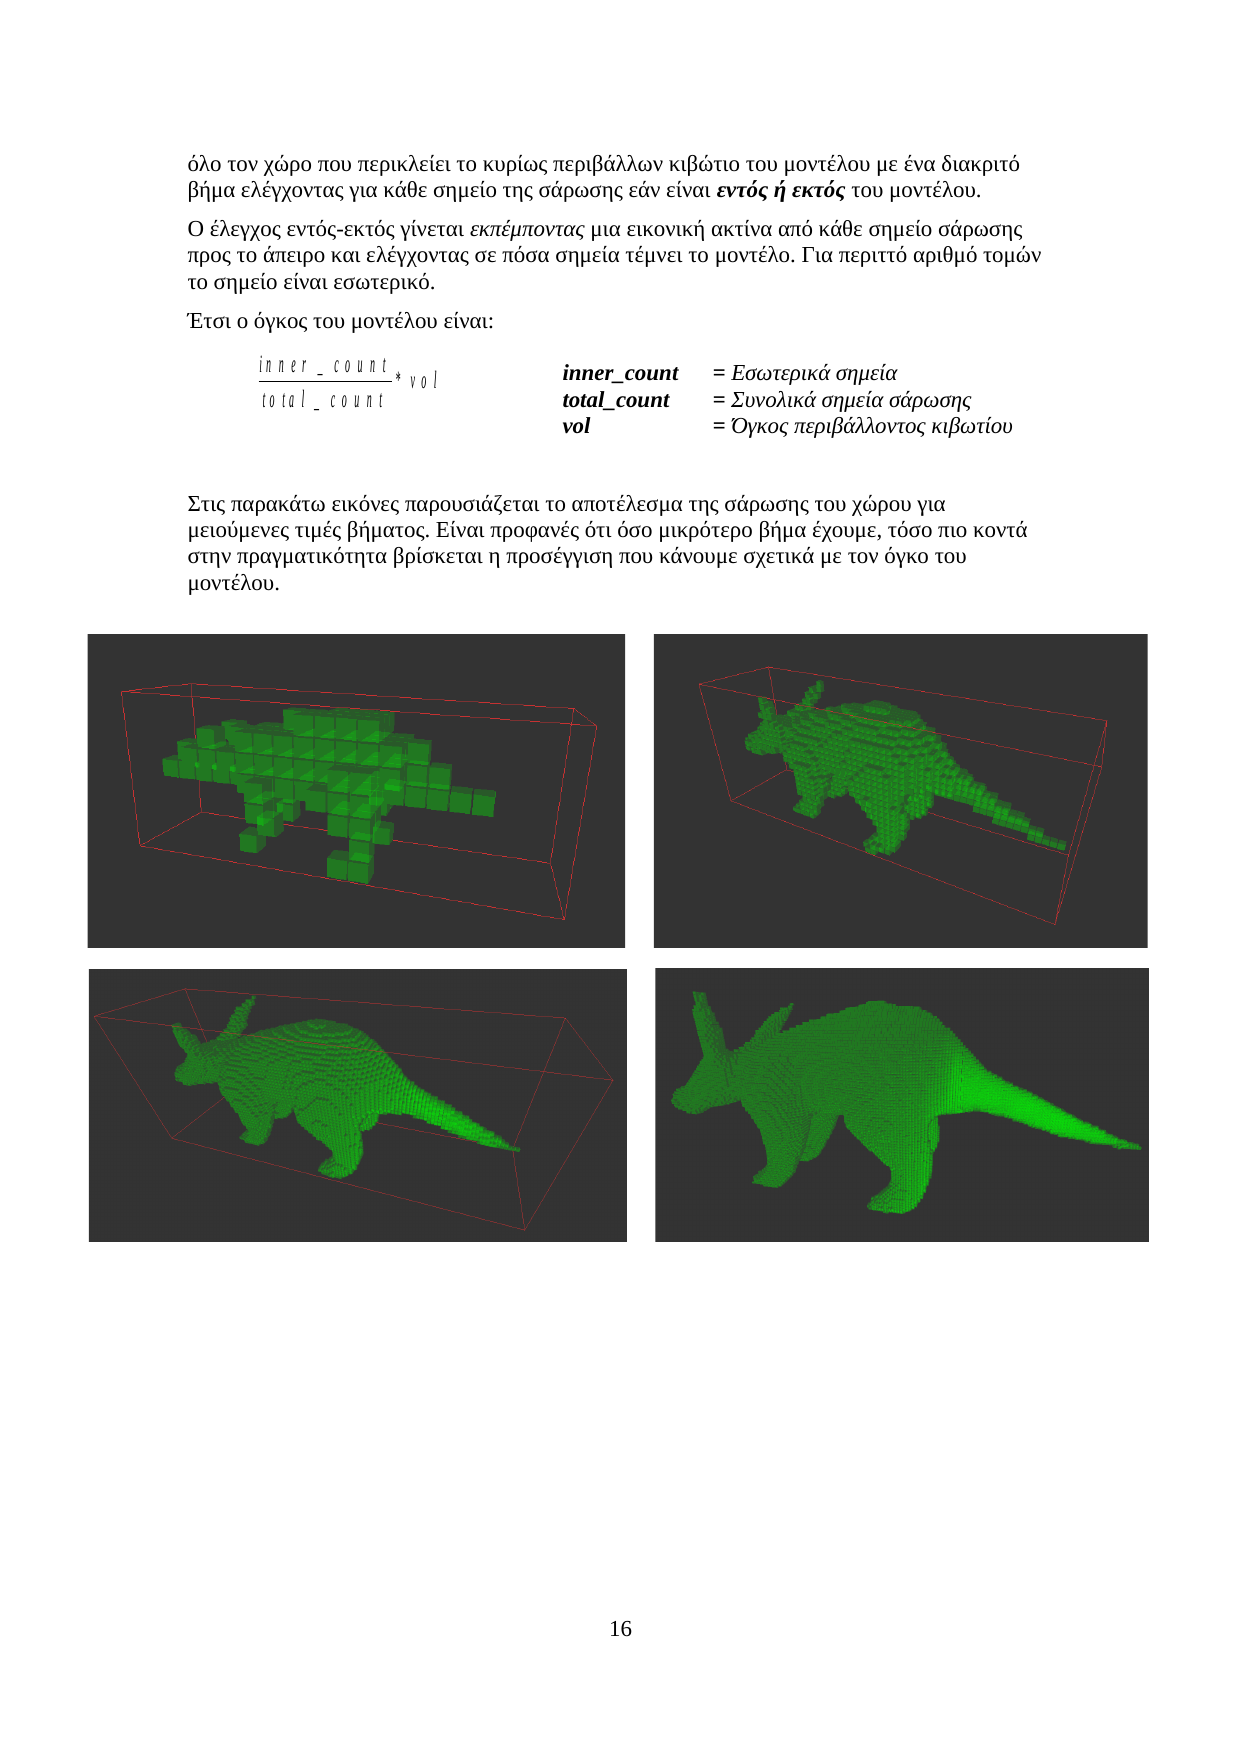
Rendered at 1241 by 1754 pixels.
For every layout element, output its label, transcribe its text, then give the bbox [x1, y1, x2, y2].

text Ο έλεγχος εντός-εκτός γίνεται εκπέμποντας μια εικονική ακτίνα από κάθε σημείο σάρωσης προς το άπειρο και ελέγχοντας σε πόσα σημεία τέμνει το μοντέλο. Για περιττό αριθμό τομών το σημείο είναι εσωτερικό. [187, 215, 1053, 294]
picture [655, 968, 1149, 1242]
picture [88, 969, 627, 1242]
picture [653, 634, 1148, 948]
text όλο τον χώρο που περικλείει το κυρίως περιβάλλων κιβώτιο του μοντέλου με ένα διακριτό βήμα ελέγχοντας για κάθε σημείο της σάρωσης εάν είναι εντός ή εκτός του μοντέλου. [187, 150, 1053, 203]
picture [87, 634, 626, 948]
text Έτσι ο όγκος του μοντέλου είναι: inner_count = Εσωτερικά σημεία total_count = Συνολικά σημεία σάρωσης vol = Όγκος περιβάλλοντος κιβωτίου [187, 307, 1053, 438]
text Στις παρακάτω εικόνες παρουσιάζεται το αποτέλεσμα της σάρωσης του χώρου για μειούμενες τιμές βήματος. Είναι προφανές ότι όσο μικρότερο βήμα έχουμε, τόσο πιο κοντά στην πραγματικότητα βρίσκεται η προσέγγιση που κάνουμε σχετικά με τον όγκο του μοντέλου. [187, 490, 1053, 595]
